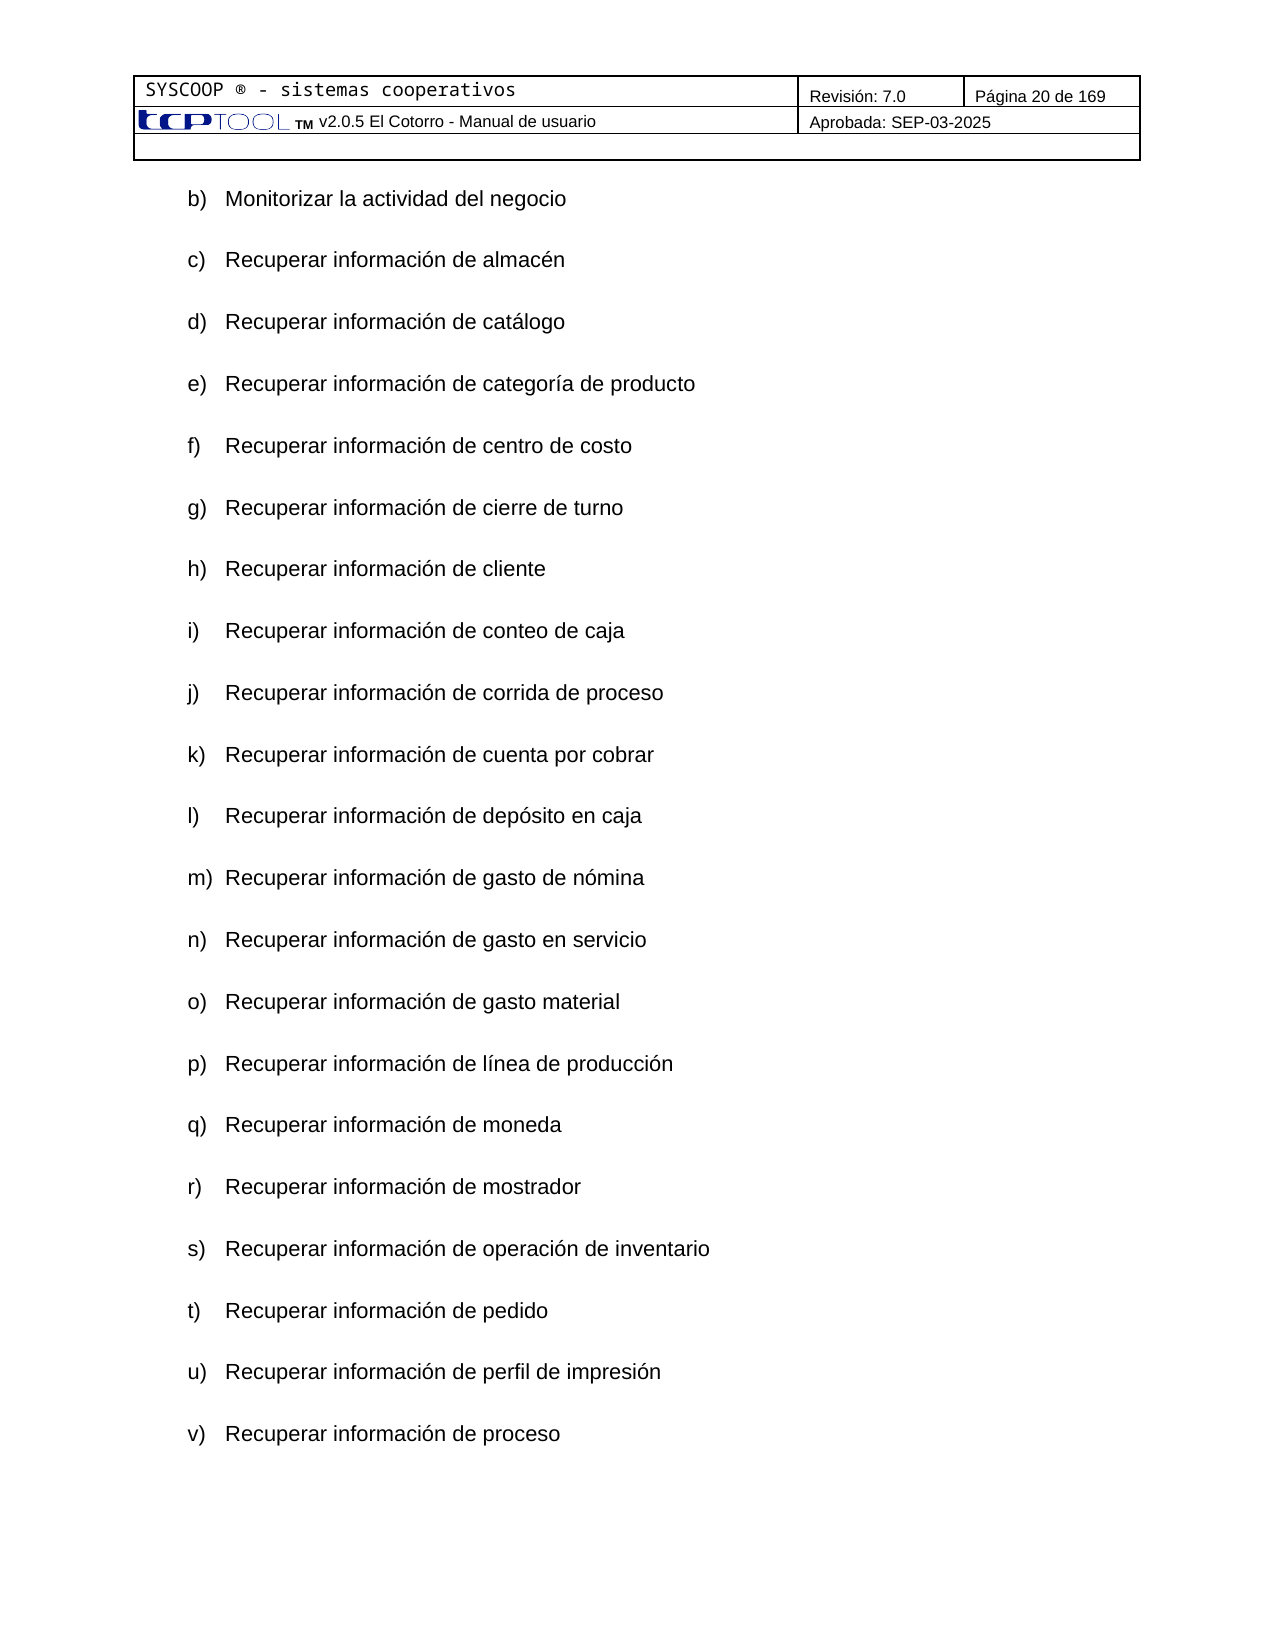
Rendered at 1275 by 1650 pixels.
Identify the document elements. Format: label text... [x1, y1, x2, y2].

list Recuperar información de línea de producción [187, 1050, 1125, 1076]
list Recuperar información de cierre de turno [187, 494, 1125, 520]
list Recuperar información de corrida de proceso [187, 680, 1125, 705]
picture [138, 110, 290, 130]
list Recuperar información de catálogo [187, 309, 1125, 334]
list Recuperar información de perfil de impresión [187, 1359, 1125, 1384]
list Recuperar información de pedido [187, 1297, 1125, 1323]
list Recuperar información de proceso [187, 1421, 1125, 1446]
list Recuperar información de almacén [187, 247, 1125, 273]
list Recuperar información de cuenta por cobrar [187, 742, 1125, 767]
list Recuperar información de categoría de producto [187, 371, 1125, 396]
list Recuperar información de depósito en caja [187, 803, 1125, 828]
list Recuperar información de cliente [187, 556, 1125, 581]
list Recuperar información de operación de inventario [187, 1236, 1125, 1261]
list Recuperar información de mostrador [187, 1174, 1125, 1199]
list Recuperar información de gasto material [187, 989, 1125, 1014]
list Recuperar información de centro de costo [187, 433, 1125, 458]
list Recuperar información de conteo de caja [187, 618, 1125, 643]
list Recuperar información de moneda [187, 1112, 1125, 1137]
list Monitorizar la actividad del negocio [187, 186, 1125, 211]
list Recuperar información de gasto en servicio [187, 927, 1125, 952]
list Recuperar información de gasto de nómina [187, 865, 1125, 890]
